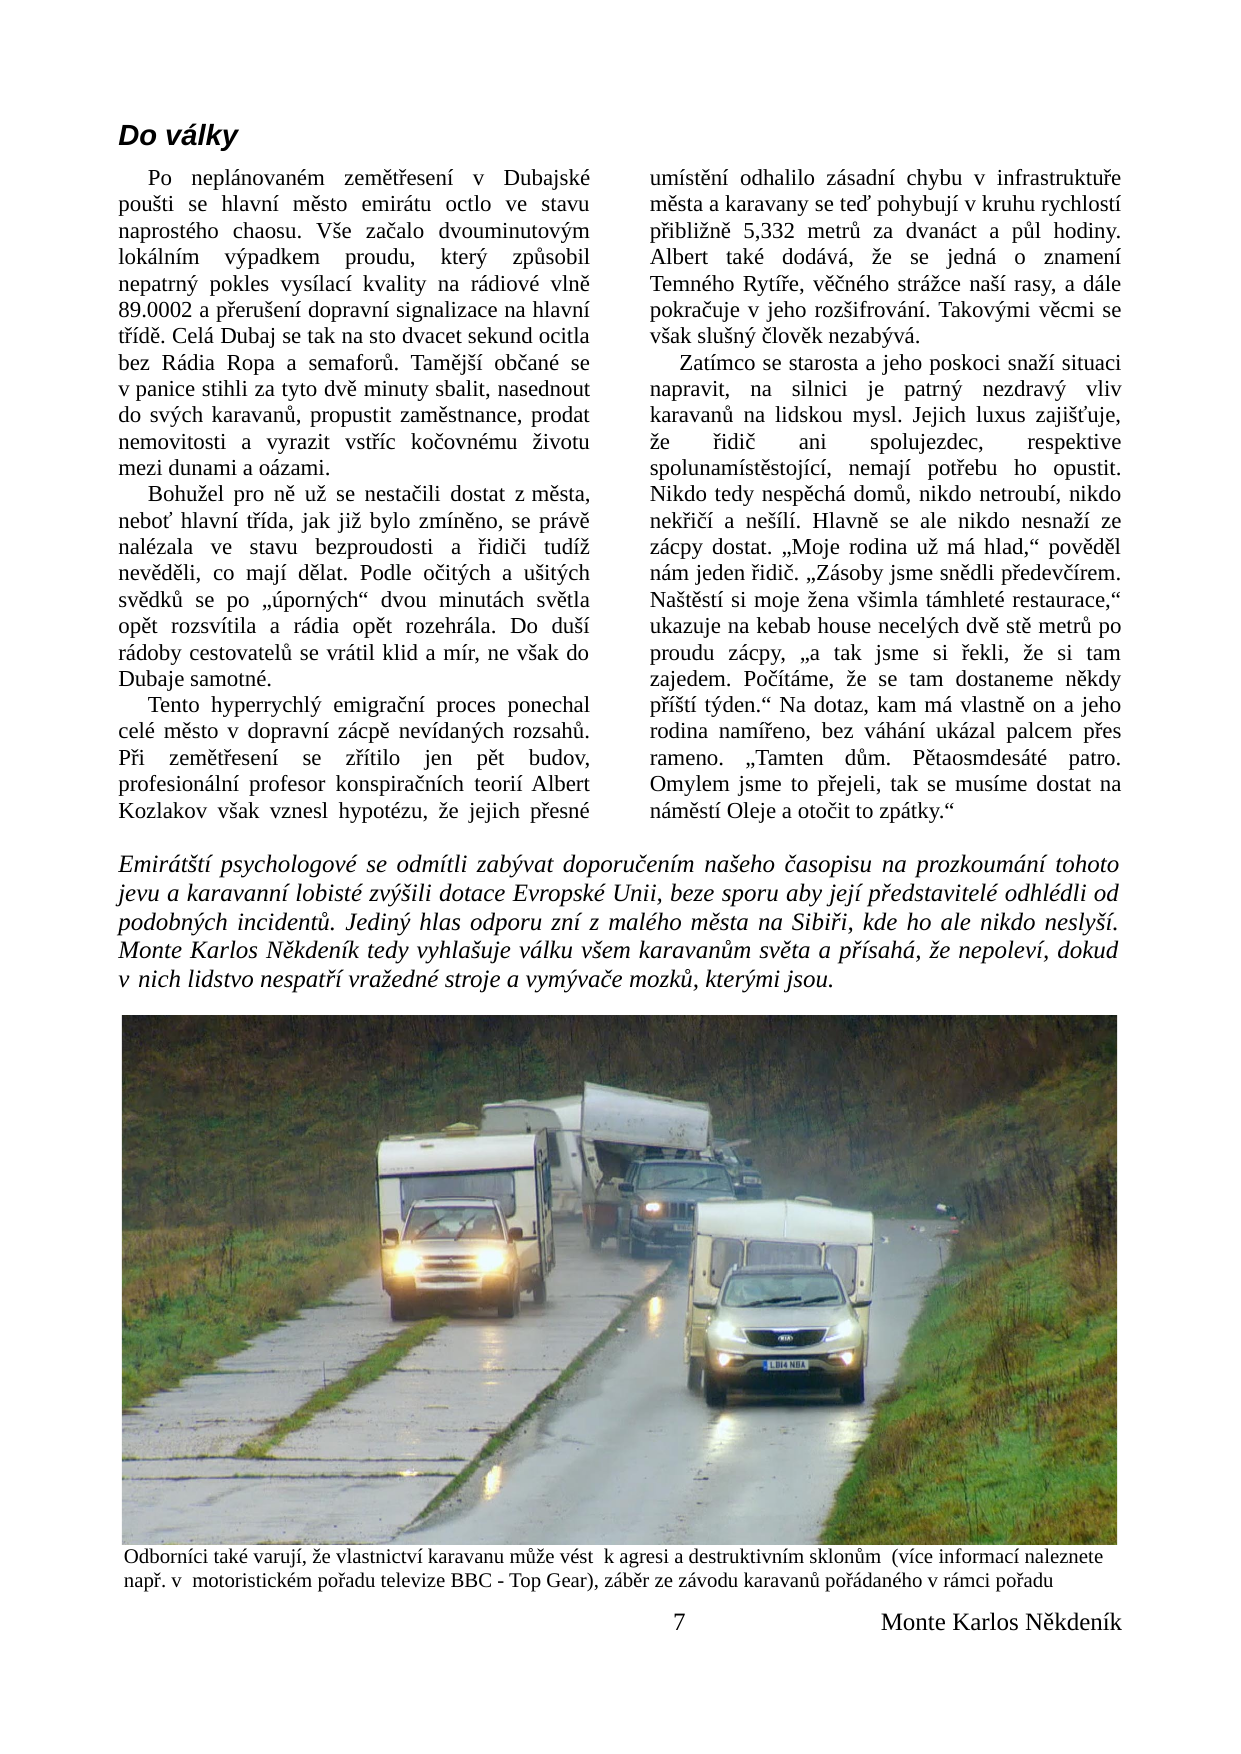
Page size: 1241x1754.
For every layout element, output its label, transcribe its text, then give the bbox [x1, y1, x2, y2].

subtitle Do války [118, 118, 1122, 152]
picture [121, 1015, 1118, 1545]
text Bohužel pro ně už se nestačili dostat z města, neboť hlavní třída, jak již bylo zmíněno, se právě nalézala ve stavu bezproudosti a řidiči tudíž nevěděli, co mají dělat. Podle očitých a ušitých svědků se po „úporných“ dvou minutách světla opět rozsvítila a rádia opět rozehrála. Do duší rádoby cestovatelů se vrátil klid a mír, ne však do Dubaje samotné. [118, 480, 591, 691]
subtitle Emirátští psychologové se odmítli zabývat doporučením našeho časopisu na prozkoumání tohoto jevu a karavanní lobisté zvýšili dotace Evropské Unii, beze sporu aby její představitelé odhlédli od podobných incidentů. Jediný hlas odporu zní z malého města na Sibiři, kde ho ale nikdo neslyší. Monte Karlos Někdeník tedy vyhlašuje válku všem karavanům světa a přísahá, že nepoleví, dokud v nich lidstvo nespatří vražedné stroje a vymývače mozků, kterými jsou. [118, 849, 1122, 993]
text umístění odhalilo zásadní chybu v infrastruktuře města a karavany se teď pohybují v kruhu rychlostí přibližně 5,332 metrů za dvanáct a půl hodiny. Albert také dodává, že se jedná o znamení Temného Rytíře, věčného strážce naší rasy, a dále pokračuje v jeho rozšifrování. Takovými věcmi se však slušný člověk nezabývá. [649, 164, 1122, 349]
text Po neplánovaném zemětřesení v Dubajské poušti se hlavní město emirátu octlo ve stavu naprostého chaosu. Vše začalo dvouminutovým lokálním výpadkem proudu, který způsobil nepatrný pokles vysílací kvality na rádiové vlně 89.0002 a přerušení dopravní signalizace na hlavní třídě. Celá Dubaj se tak na sto dvacet sekund ocitla bez Rádia Ropa a semaforů. Tamější občané se v panice stihli za tyto dvě minuty sbalit, nasednout do svých karavanů, propustit zaměstnance, prodat nemovitosti a vyrazit vstříc kočovnému životu mezi dunami a oázami. [118, 164, 591, 480]
text Tento hyperrychlý emigrační proces ponechal celé město v dopravní zácpě nevídaných rozsahů. Při zemětřesení se zřítilo jen pět budov, profesionální profesor konspiračních teorií Albert Kozlakov však vznesl hypotézu, že jejich přesné [118, 691, 591, 823]
text Zatímco se starosta a jeho poskoci snaží situaci napravit, na silnici je patrný nezdravý vliv karavanů na lidskou mysl. Jejich luxus zajišťuje, že řidič ani spolujezdec, respektive spolunamístěstojící, nemají potřebu ho opustit. Nikdo tedy nespěchá domů, nikdo netroubí, nikdo nekřičí a nešílí. Hlavně se ale nikdo nesnaží ze zácpy dostat. „Moje rodina už má hlad,“ pověděl nám jeden řidič. „Zásoby jsme snědli předevčírem. Naštěstí si moje žena všimla támhleté restaurace,“ ukazuje na kebab house necelých dvě stě metrů po proudu zácpy, „a tak jsme si řekli, že si tam zajedem. Počítáme, že se tam dostaneme někdy příští týden.“ Na dotaz, kam má vlastně on a jeho rodina namířeno, bez váhání ukázal palcem přes rameno. „Tamten dům. Pětaosmdesáté patro. Omylem jsme to přejeli, tak se musíme dostat na náměstí Oleje a otočit to zpátky.“ [649, 349, 1122, 823]
